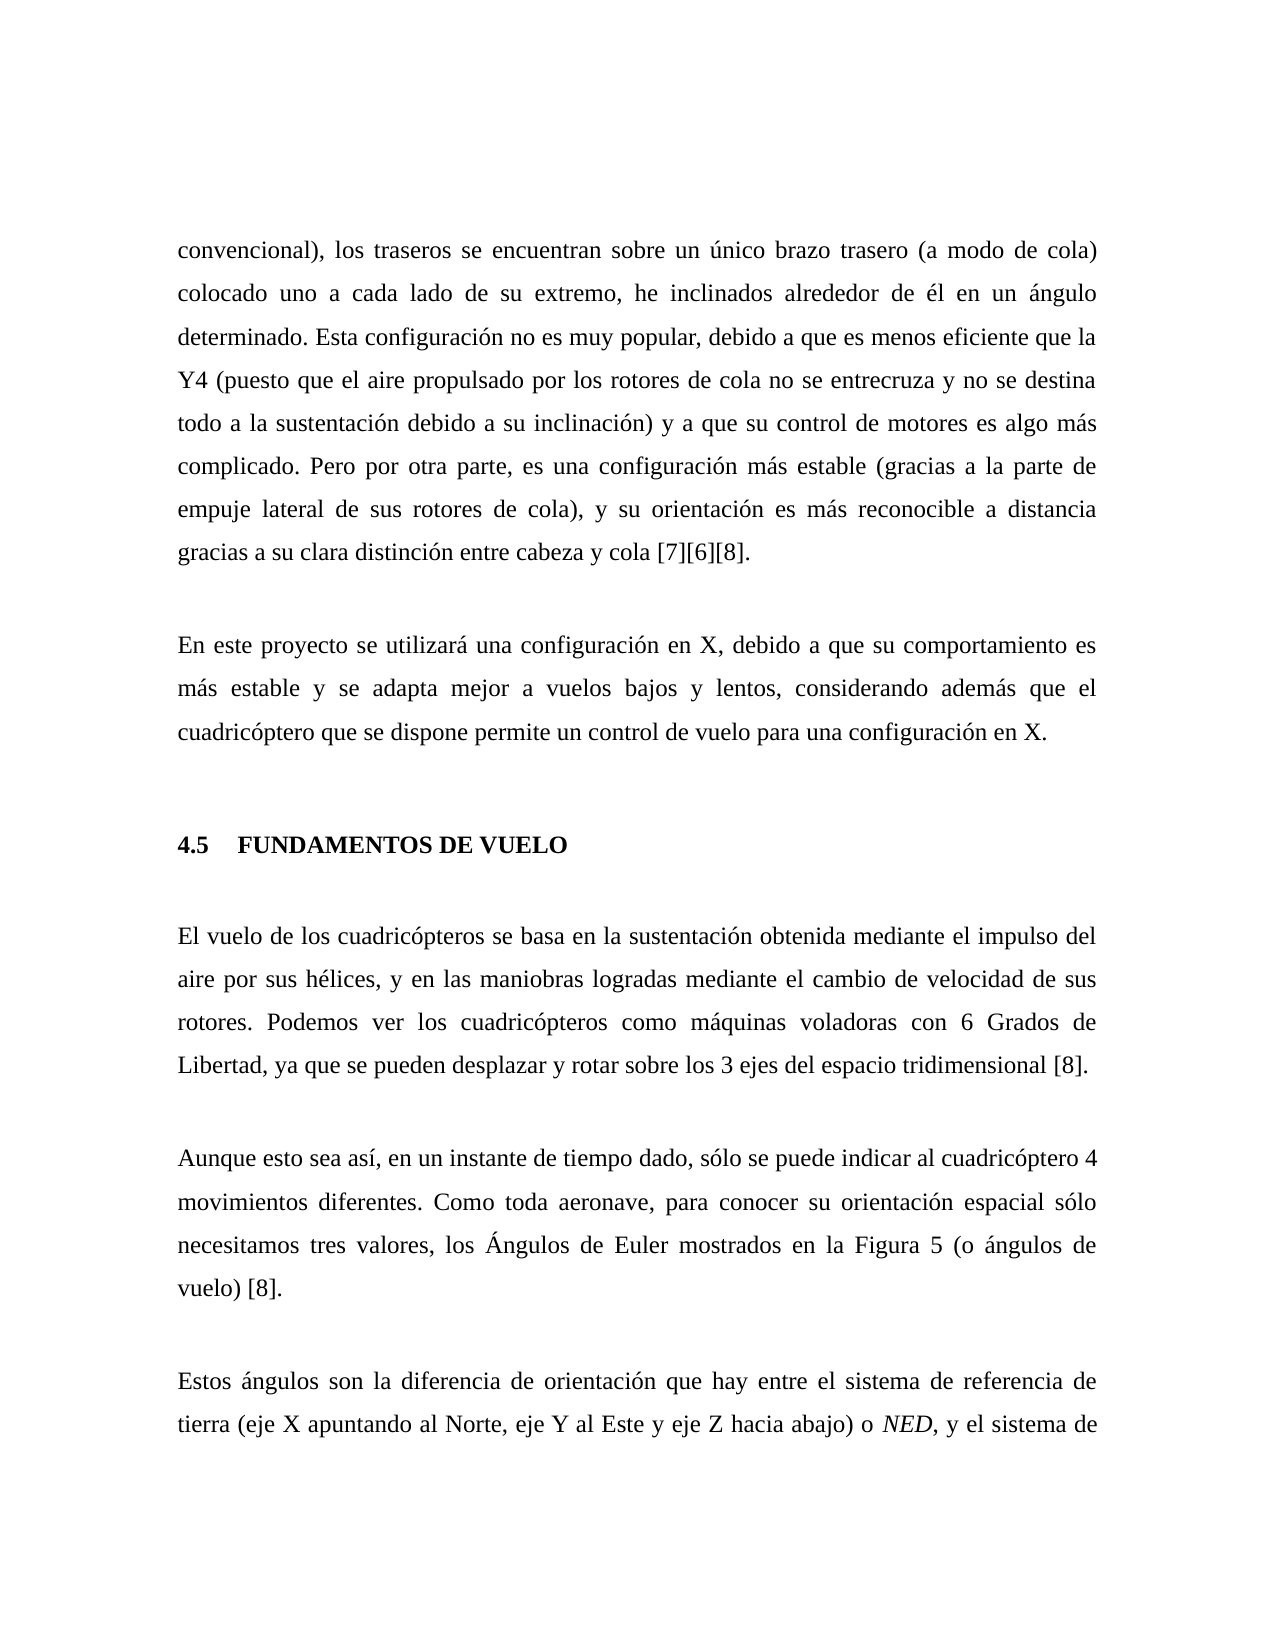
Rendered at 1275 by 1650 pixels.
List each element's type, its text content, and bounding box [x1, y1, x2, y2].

text El vuelo de los cuadricópteros se basa en la sustentación obtenida mediante el impulso del aire por sus hélices, y en las maniobras logradas mediante el cambio de velocidad de sus rotores. Podemos ver los cuadricópteros como máquinas voladoras con 6 Grados de Libertad, ya que se pueden desplazar y rotar sobre los 3 ejes del espacio tridimensional [8]. [177, 921, 1098, 1079]
text Aunque esto sea así, en un instante de tiempo dado, sólo se puede indicar al cuadricóptero 4 movimientos diferentes. Como toda aeronave, para conocer su orientación espacial sólo necesitamos tres valores, los Ángulos de Euler mostrados en la Figura 5 (o ángulos de vuelo) [8]. [177, 1143, 1098, 1302]
text En este proyecto se utilizará una configuración en X, debido a que su comportamiento es más estable y se adapta mejor a vuelos bajos y lentos, considerando además que el cuadricóptero que se dispone permite un control de vuelo para una configuración en X. [177, 630, 1098, 745]
text Estos ángulos son la diferencia de orientación que hay entre el sistema de referencia de tierra (eje X apuntando al Norte, eje Y al Este y eje Z hacia abajo) o NED, y el sistema de [177, 1366, 1098, 1438]
text convencional), los traseros se encuentran sobre un único brazo trasero (a modo de cola) colocado uno a cada lado de su extremo, he inclinados alrededor de él en un ángulo determinado. Esta configuración no es muy popular, debido a que es menos eficiente que la Y4 (puesto que el aire propulsado por los rotores de cola no se entrecruza y no se destina todo a la sustentación debido a su inclinación) y a que su control de motores es algo más complicado. Pero por otra parte, es una configuración más estable (gracias a la parte de empuje lateral de sus rotores de cola), y su orientación es más reconocible a distancia gracias a su clara distinción entre cabeza y cola [7][6][8]. [177, 235, 1098, 566]
subtitle FUNDAMENTOS DE VUELO [177, 831, 1098, 859]
